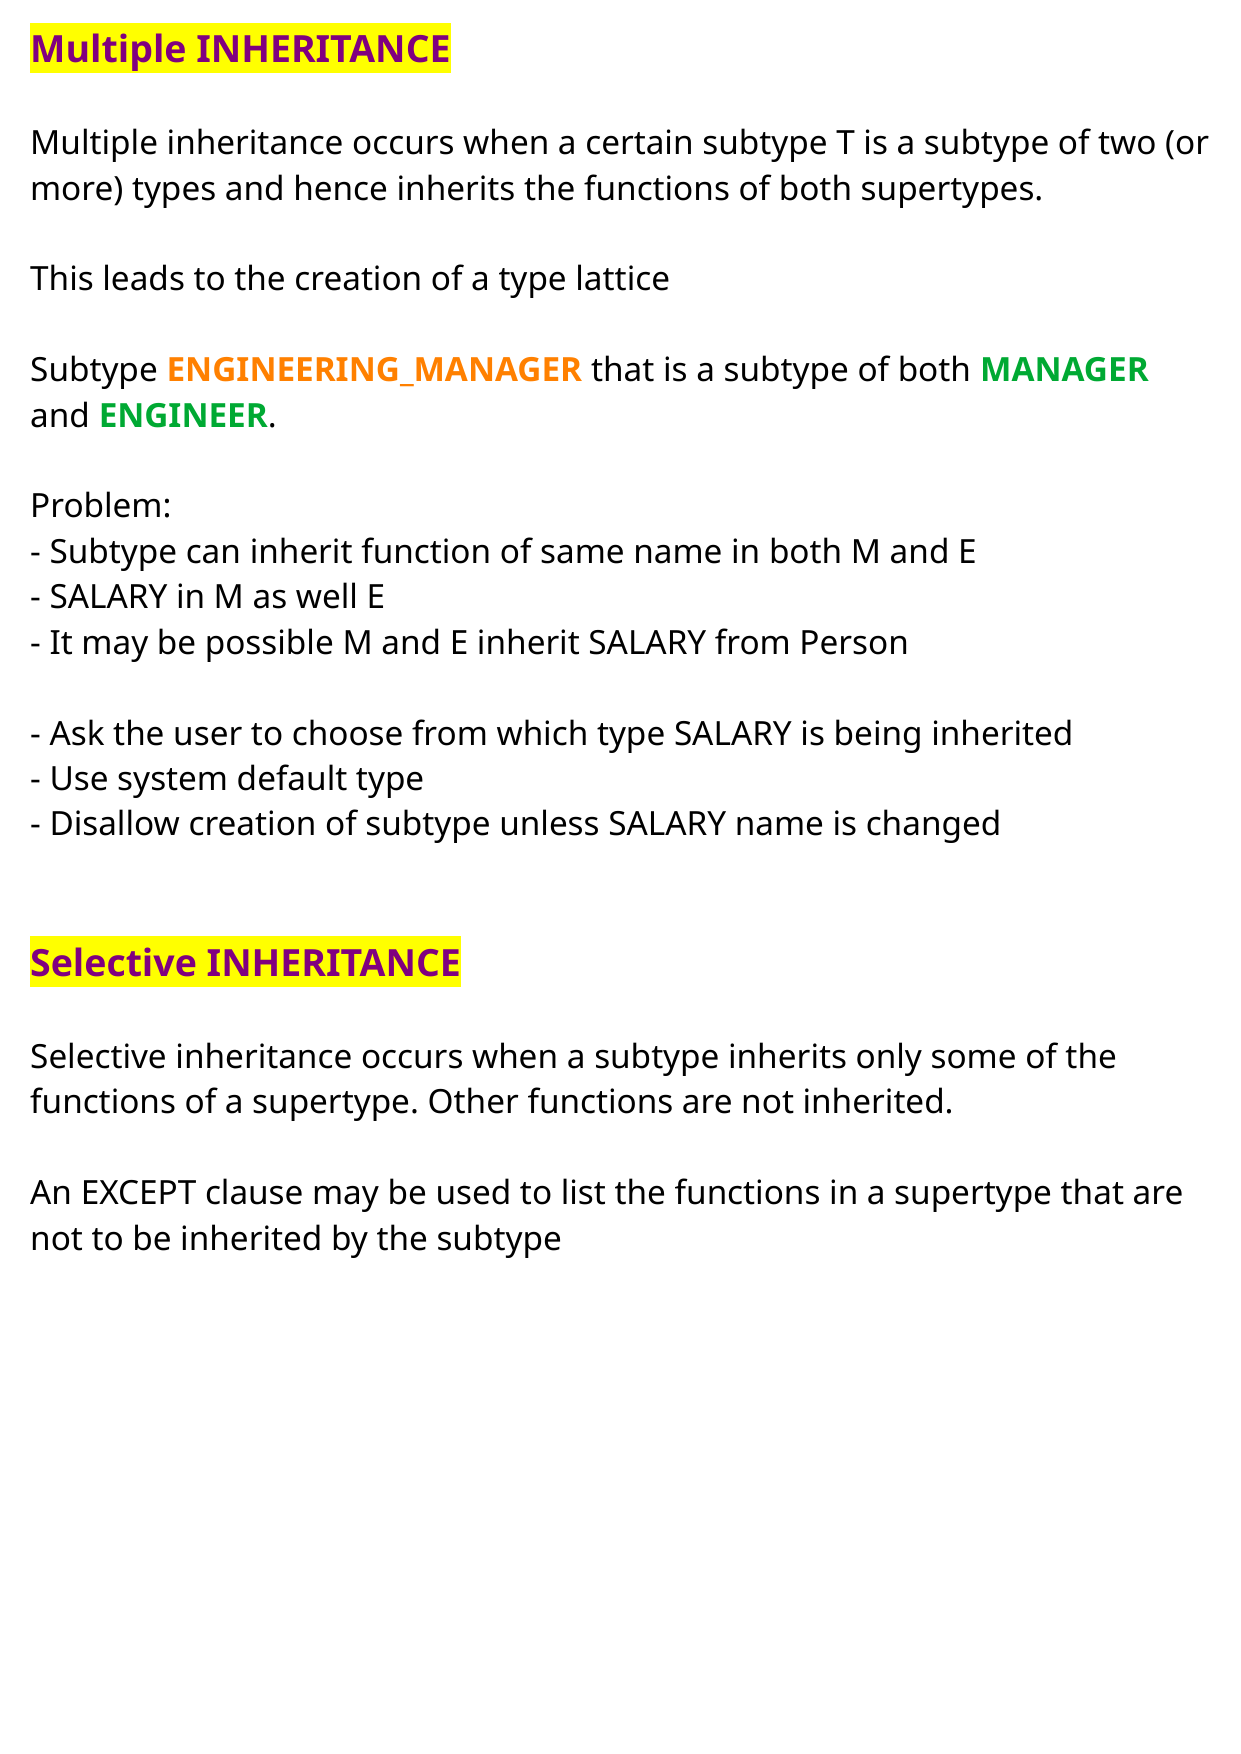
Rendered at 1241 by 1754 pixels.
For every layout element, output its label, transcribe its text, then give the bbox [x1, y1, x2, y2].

subtitle - Use system default type [30, 755, 1211, 800]
subtitle - Ask the user to choose from which type SALARY is being inherited [30, 709, 1211, 755]
subtitle Selective INHERITANCE [30, 936, 1211, 987]
subtitle - Subtype can inherit function of same name in both M and E [30, 528, 1211, 573]
subtitle This leads to the creation of a type lattice [30, 255, 1211, 301]
subtitle - Disallow creation of subtype unless SALARY name is changed [30, 800, 1211, 846]
subtitle - SALARY in M as well E [30, 573, 1211, 618]
subtitle Selective inheritance occurs when a subtype inherits only some of the functions of a supertype. Other functions are not inherited. [30, 1033, 1211, 1124]
subtitle Multiple inheritance occurs when a certain subtype T is a subtype of two (or more) types and hence inherits the functions of both supertypes. [30, 119, 1211, 210]
subtitle Problem: [30, 482, 1211, 528]
subtitle Subtype ENGINEERING_MANAGER that is a subtype of both MANAGER and ENGINEER. [30, 346, 1211, 437]
subtitle An EXCEPT clause may be used to list the functions in a supertype that are not to be inherited by the subtype [30, 1169, 1211, 1260]
subtitle - It may be possible M and E inherit SALARY from Person [30, 618, 1211, 664]
subtitle Multiple INHERITANCE [30, 22, 1211, 73]
